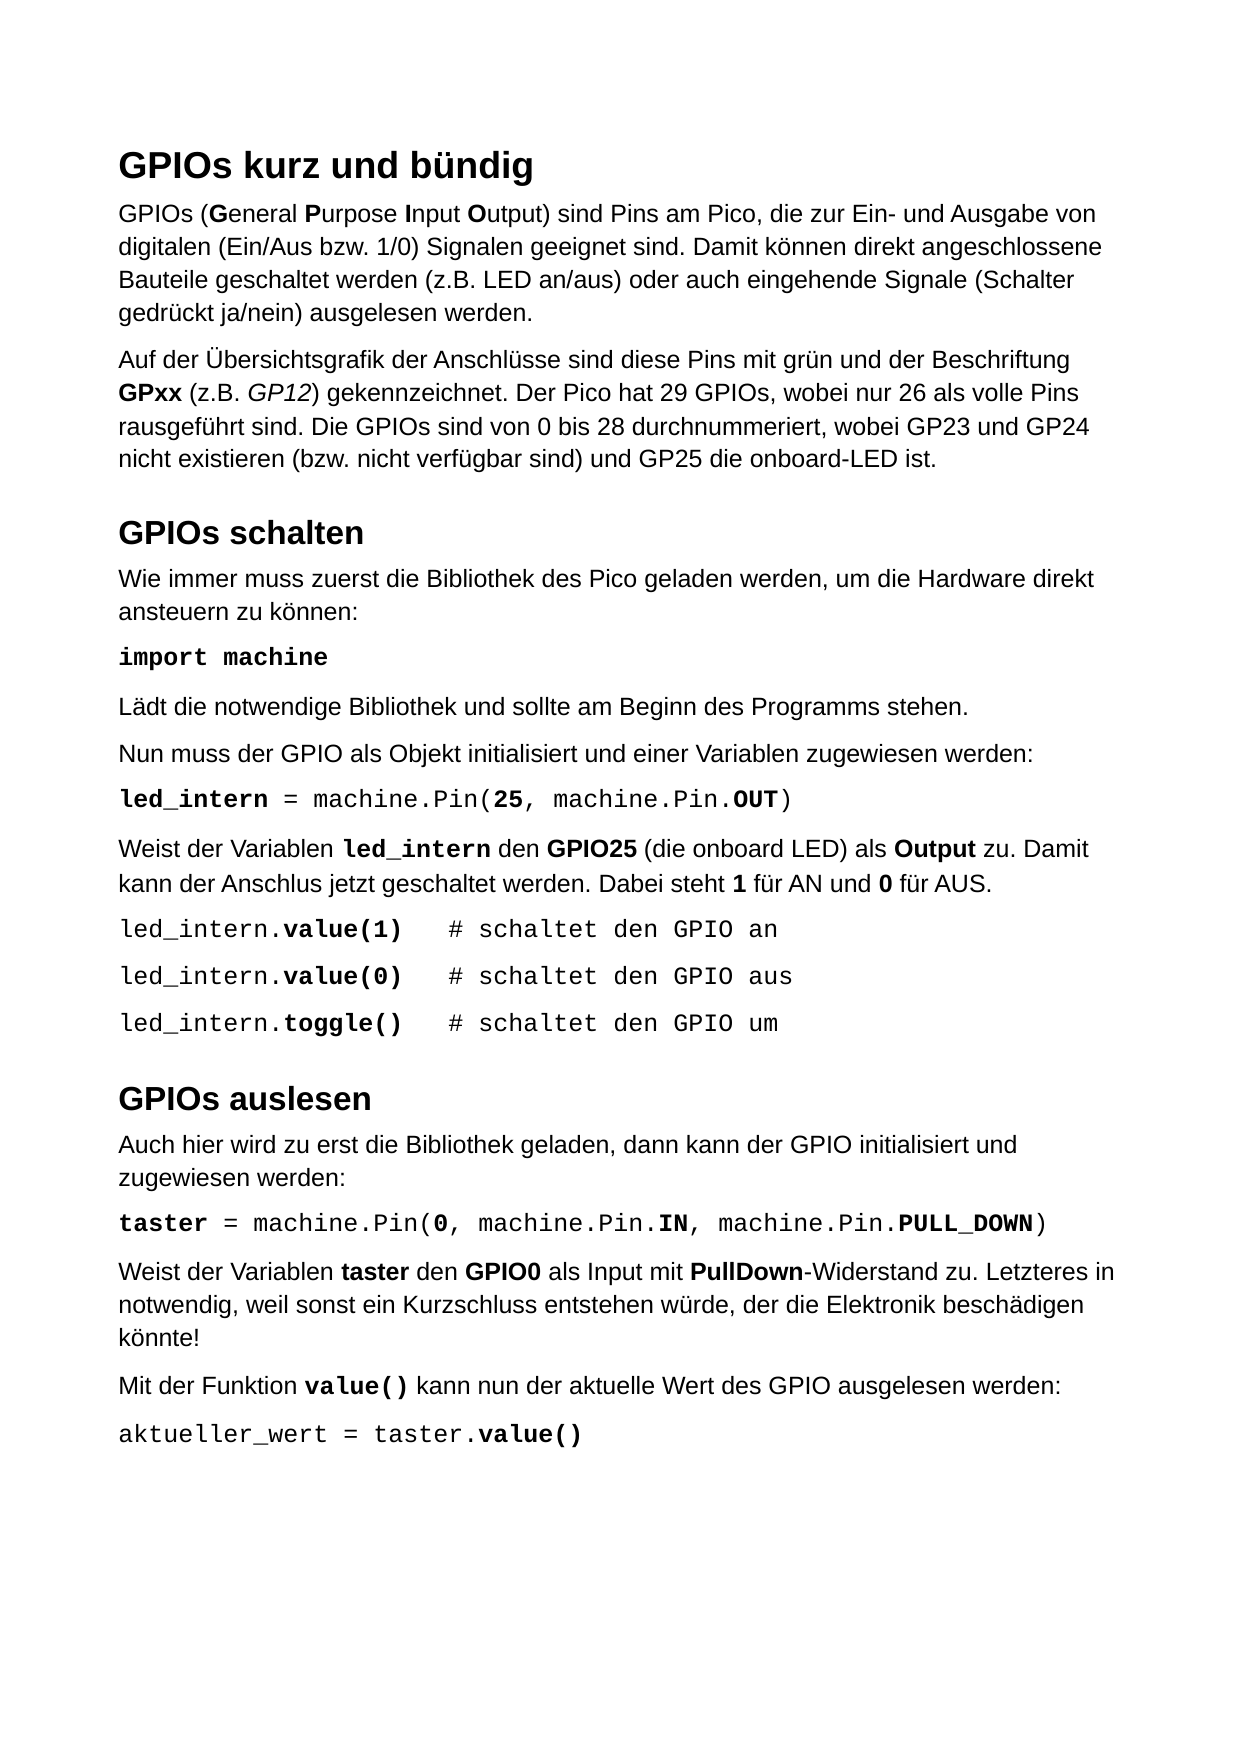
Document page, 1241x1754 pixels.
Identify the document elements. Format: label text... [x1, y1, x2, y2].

subtitle GPIOs auslesen [118, 1079, 1122, 1117]
text Wie immer muss zuerst die Bibliothek des Pico geladen werden, um die Hardware direkt ansteuern zu können: [118, 564, 1122, 626]
subtitle GPIOs kurz und bündig [118, 143, 1122, 186]
text aktueller_wert = taster.value() [118, 1421, 1122, 1449]
text led_intern.value(1) # schaltet den GPIO an [118, 917, 1122, 945]
text Weist der Variablen led_intern den GPIO25 (die onboard LED) als Output zu. Damit kann der Anschlus jetzt geschaltet werden. Dabei steht 1 für AN und 0 für AUS. [118, 834, 1122, 898]
text Nun muss der GPIO als Objekt initialisiert und einer Variablen zugewiesen werden: [118, 739, 1122, 768]
text taster = machine.Pin(0, machine.Pin.IN, machine.Pin.PULL_DOWN) [118, 1210, 1122, 1239]
subtitle GPIOs schalten [118, 513, 1122, 551]
text Auf der Übersichtsgrafik der Anschlüsse sind diese Pins mit grün und der Beschriftung GPxx (z.B. GP12) gekennzeichnet. Der Pico hat 29 GPIOs, wobei nur 26 als volle Pins rausgeführt sind. Die GPIOs sind von 0 bis 28 durchnummeriert, wobei GP23 und GP24 nicht existieren (bzw. nicht verfügbar sind) und GP25 die onboard-LED ist. [118, 345, 1122, 473]
text import machine [118, 644, 1122, 673]
text led_intern = machine.Pin(25, machine.Pin.OUT) [118, 787, 1122, 815]
text led_intern.value(0) # schaltet den GPIO aus [118, 964, 1122, 992]
text GPIOs (General Purpose Input Output) sind Pins am Pico, die zur Ein- und Ausgabe von digitalen (Ein/Aus bzw. 1/0) Signalen geeignet sind. Damit können direkt angeschlossene Bauteile geschaltet werden (z.B. LED an/aus) oder auch eingehende Signale (Schalter gedrückt ja/nein) ausgelesen werden. [118, 199, 1122, 327]
text Weist der Variablen taster den GPIO0 als Input mit PullDown-Widerstand zu. Letzteres in notwendig, weil sonst ein Kurzschluss entstehen würde, der die Elektronik beschädigen könnte! [118, 1257, 1122, 1352]
text Lädt die notwendige Bibliothek und sollte am Beginn des Programms stehen. [118, 692, 1122, 720]
text Auch hier wird zu erst die Bibliothek geladen, dann kann der GPIO initialisiert und zugewiesen werden: [118, 1130, 1122, 1191]
text Mit der Funktion value() kann nun der aktuelle Wert des GPIO ausgelesen werden: [118, 1371, 1122, 1402]
text led_intern.toggle() # schaltet den GPIO um [118, 1011, 1122, 1039]
